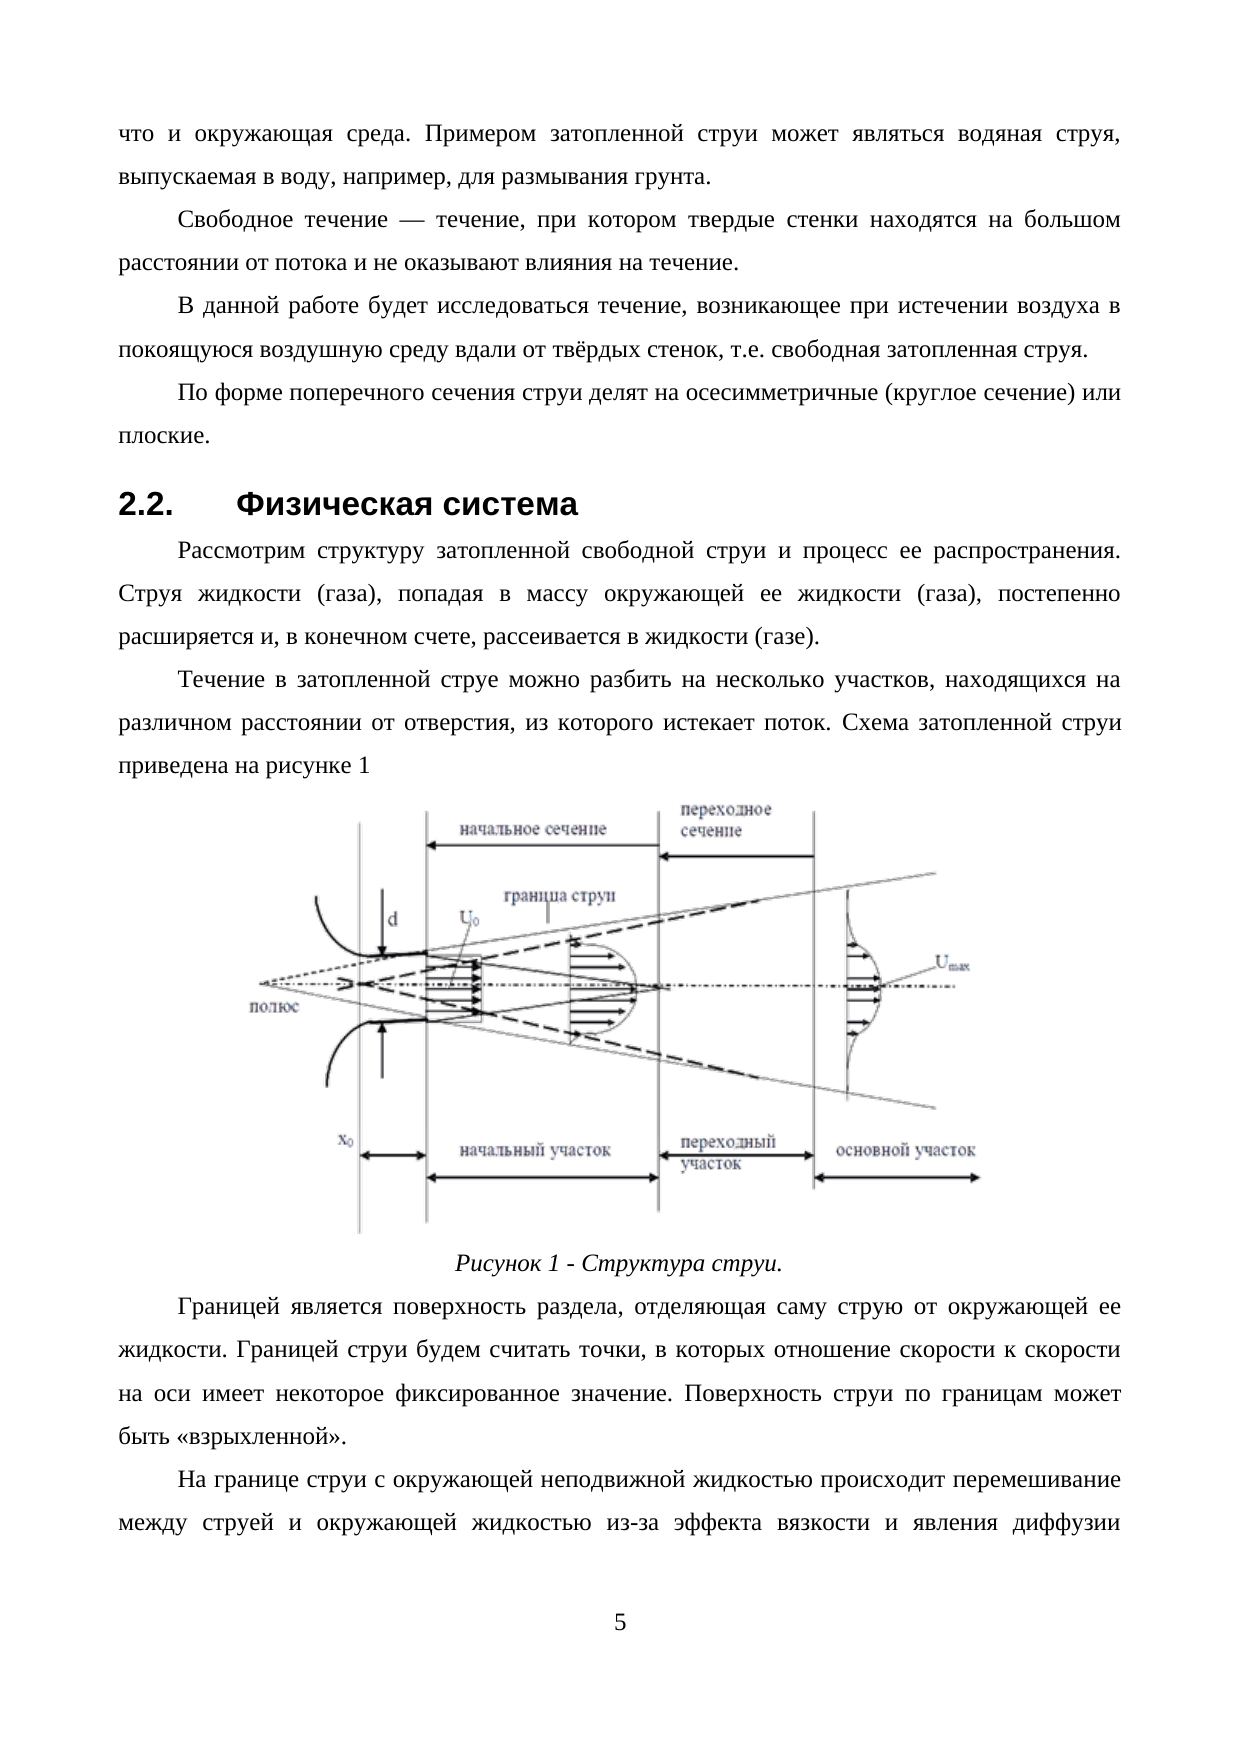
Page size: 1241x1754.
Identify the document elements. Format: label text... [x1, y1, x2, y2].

text Течение в затопленной струе можно разбить на несколько участков, находящихся на различном расстоянии от отверстия, из которого истекает поток. Схема затопленной струи приведена на рисунке 1 [118, 664, 1122, 779]
text В данной работе будет исследоваться течение, возникающее при истечении воздуха в покоящуюся воздушную среду вдали от твёрдых стенок, т.е. свободная затопленная струя. [118, 291, 1122, 362]
text что и окружающая среда. Примером затопленной струи может являться водяная струя, выпускаемая в воду, например, для размывания грунта. [118, 118, 1122, 190]
text Рисунок 1 - Структура струи. [118, 1248, 1122, 1277]
subtitle Физическая система [118, 484, 1122, 522]
text На границе струи с окружающей неподвижной жидкостью происходит перемешивание между струей и окружающей жидкостью из-за эффекта вязкости и явления диффузии [118, 1464, 1122, 1536]
text Границей является поверхность раздела, отделяющая саму струю от окружающей ее жидкости. Границей струи будем считать точки, в которых отношение скорости к скорости на оси имеет некоторое фиксированное значение. Поверхность струи по границам может быть «взрыхленной». [118, 1291, 1122, 1449]
text Свободное течение — течение, при котором твердые стенки находятся на большом расстоянии от потока и не оказывают влияния на течение. [118, 204, 1122, 276]
text Рассмотрим структуру затопленной свободной струи и процесс ее распространения. Струя жидкости (газа), попадая в массу окружающей ее жидкости (газа), постепенно расширяется и, в конечном счете, рассеивается в жидкости (газе). [118, 535, 1122, 650]
picture [238, 793, 1003, 1234]
text По форме поперечного сечения струи делят на осесимметричные (круглое сечение) или плоские. [118, 377, 1122, 449]
